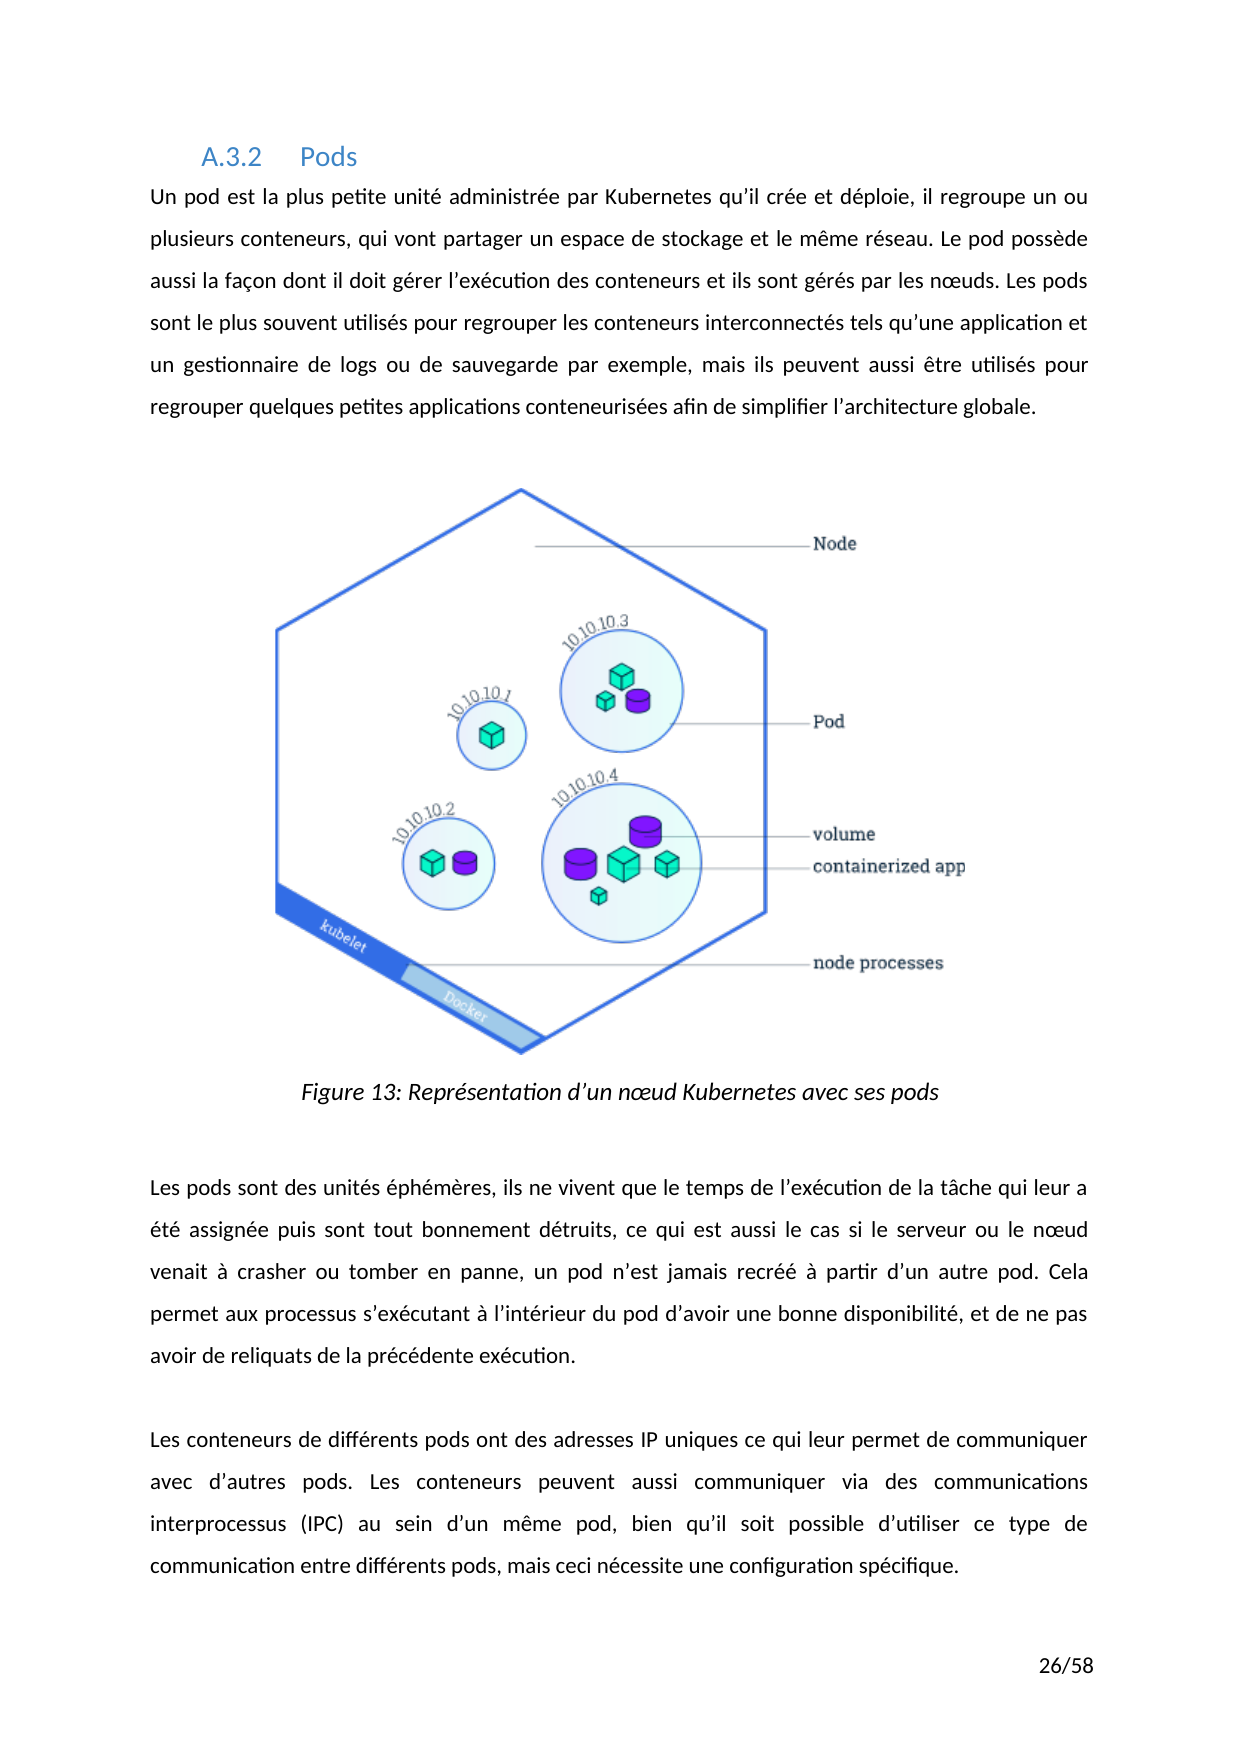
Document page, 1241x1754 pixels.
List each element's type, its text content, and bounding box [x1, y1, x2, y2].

text Les pods sont des unités éphémères, ils ne vivent que le temps de l’exécution de la tâche qui leur a été assignée puis sont tout bonnement détruits, ce qui est aussi le cas si le serveur ou le nœud venait à crasher ou tomber en panne, un pod n’est jamais recréé à partir d’un autre pod. Cela permet aux processus s’exécutant à l’intérieur du pod d’avoir une bonne disponibilité, et de ne pas avoir de reliquats de la précédente exécution. [150, 1173, 1090, 1369]
text Les conteneurs de différents pods ont des adresses IP uniques ce qui leur permet de communiquer avec d’autres pods. Les conteneurs peuvent aussi communiquer via des communications interprocessus (IPC) au sein d’un même pod, bien qu’il soit possible d’utiliser ce type de communication entre différents pods, mais ceci nécessite une configuration spécifique. [150, 1425, 1090, 1579]
text Figure 13: Représentation d’un nœud Kubernetes avec ses pods [275, 1055, 965, 1107]
subtitle Pods [201, 138, 1090, 174]
picture [275, 488, 965, 1055]
text Un pod est la plus petite unité administrée par Kubernetes qu’il crée et déploie, il regroupe un ou plusieurs conteneurs, qui vont partager un espace de stockage et le même réseau. Le pod possède aussi la façon dont il doit gérer l’exécution des conteneurs et ils sont gérés par les nœuds. Les pods sont le plus souvent utilisés pour regrouper les conteneurs interconnectés tels qu’une application et un gestionnaire de logs ou de sauvegarde par exemple, mais ils peuvent aussi être utilisés pour regrouper quelques petites applications conteneurisées afin de simplifier l’architecture globale. [150, 182, 1090, 420]
